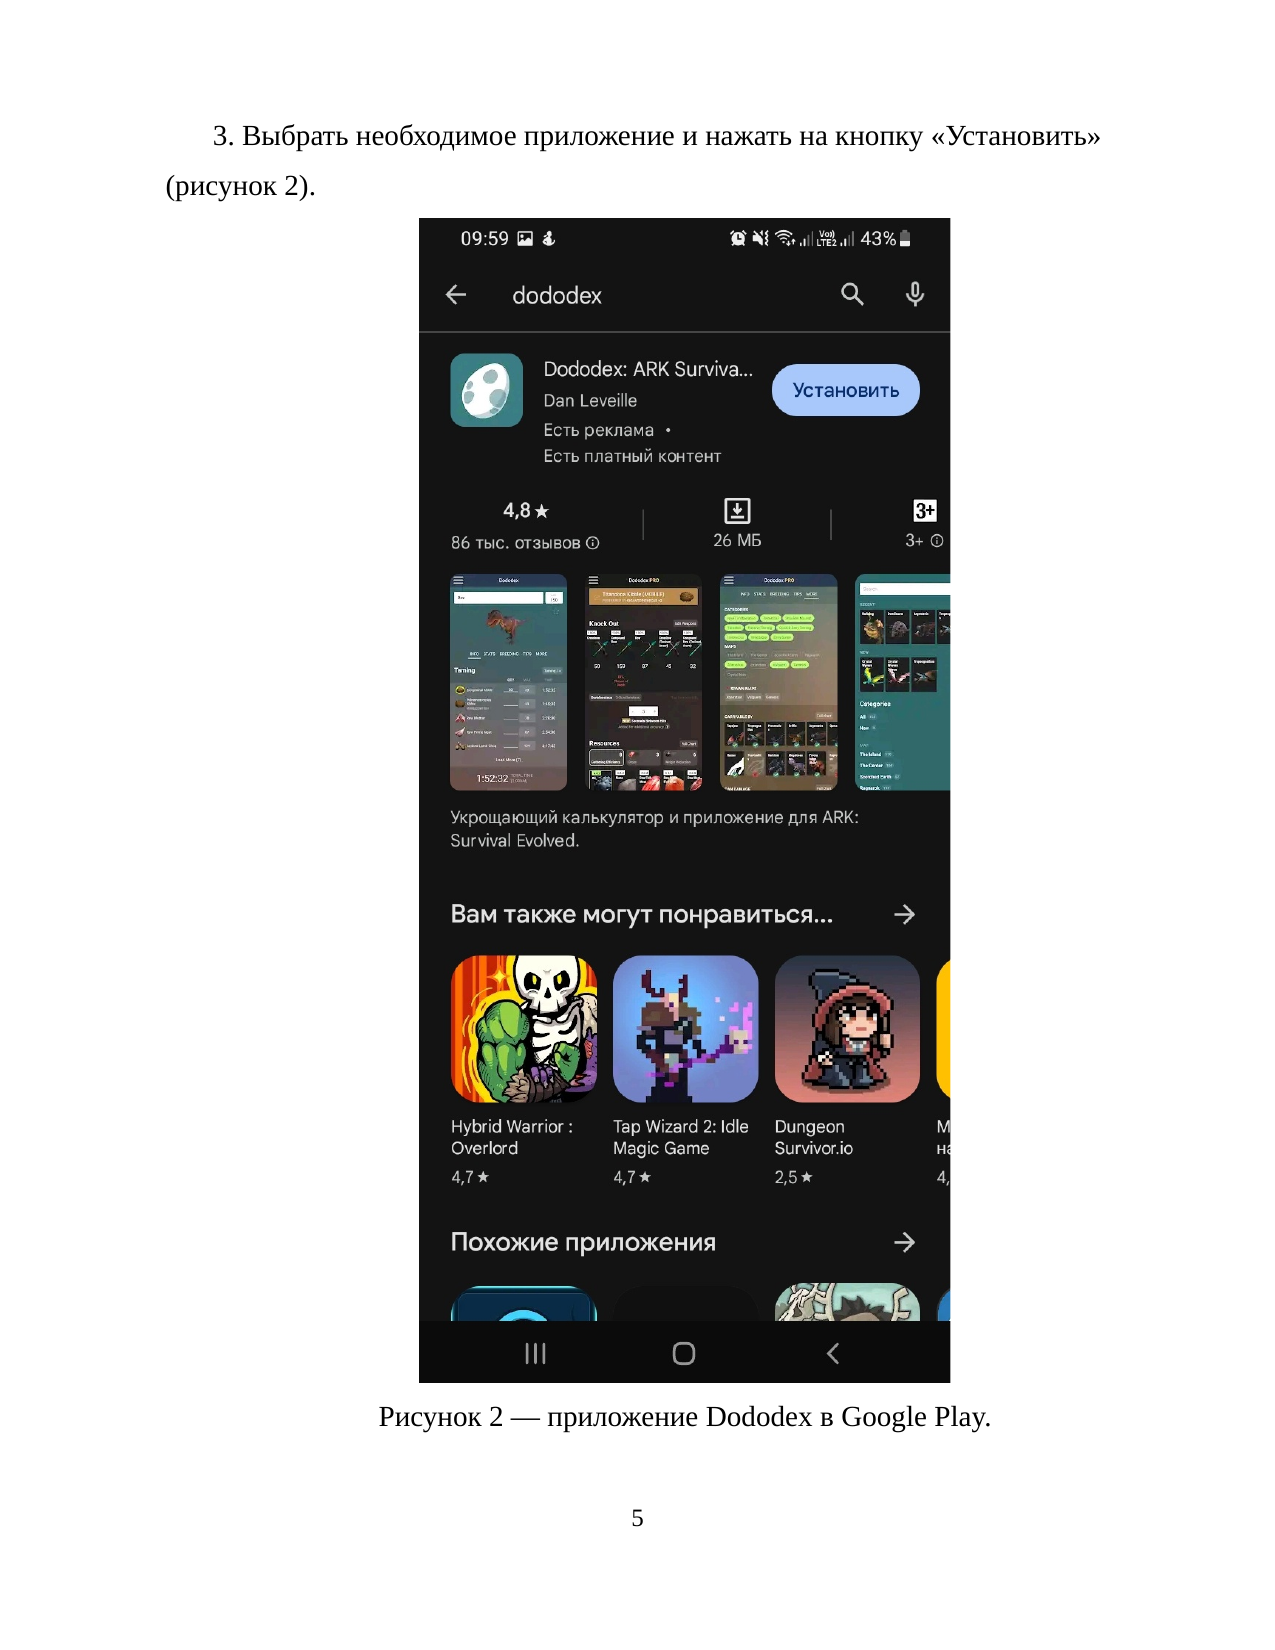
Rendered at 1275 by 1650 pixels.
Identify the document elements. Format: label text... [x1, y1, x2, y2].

list 3. Выбрать необходимое приложение и нажать на кнопку «Установить» (рисунок 2). [165, 118, 1157, 202]
picture [419, 218, 951, 1383]
list Рисунок 2 — приложение Dododex в Google Play. [165, 1399, 1157, 1432]
